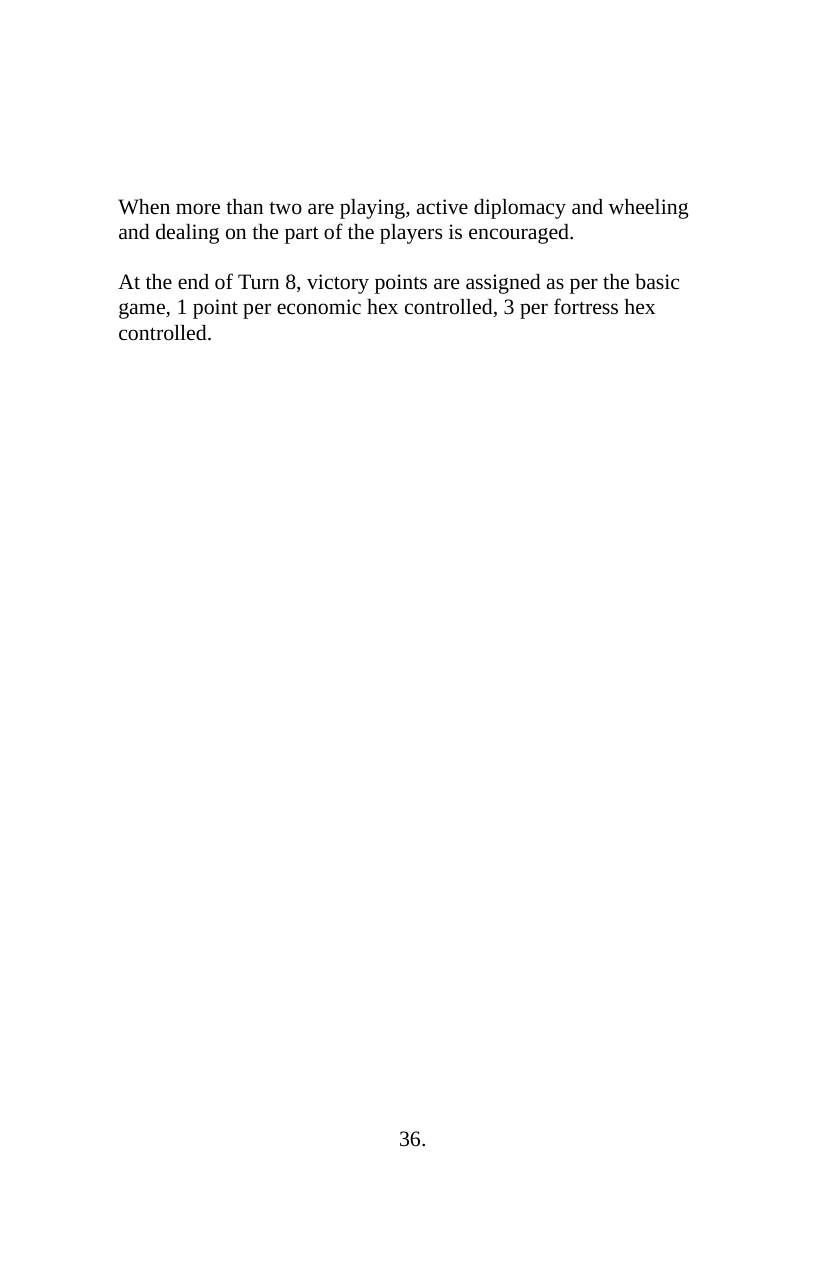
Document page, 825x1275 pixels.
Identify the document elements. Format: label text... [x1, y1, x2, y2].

text When more than two are playing, active diplomacy and wheeling and dealing on the part of the players is encouraged. [118, 194, 707, 244]
text At the end of Turn 8, victory points are assigned as per the basic game, 1 point per economic hex controlled, 3 per fortress hex controlled. [118, 269, 707, 345]
text 36. [118, 1126, 707, 1152]
